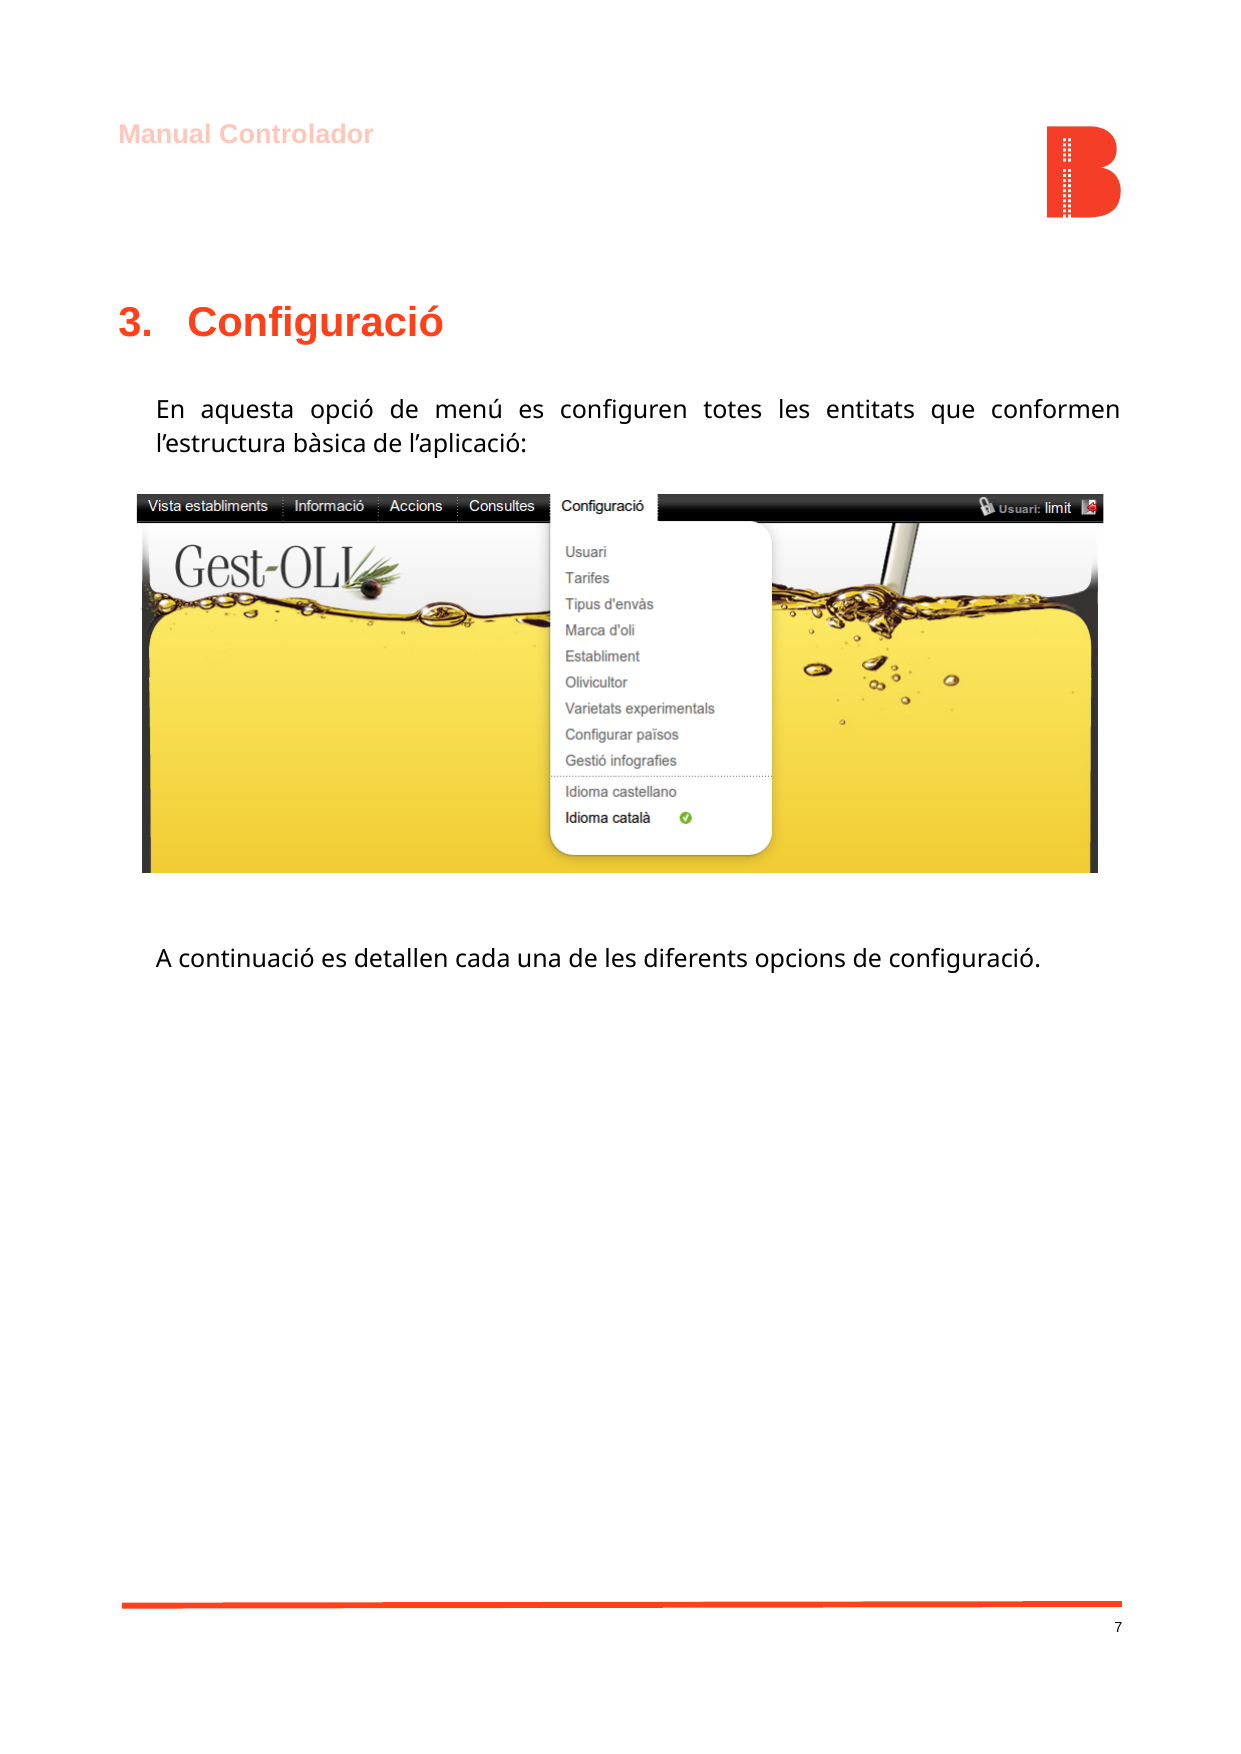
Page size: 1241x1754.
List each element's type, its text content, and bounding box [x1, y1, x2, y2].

picture [136, 494, 1104, 873]
text En aquesta opció de menú es configuren totes les entitats que conformen l’estructura bàsica de l’aplicació: [156, 392, 1122, 460]
text A continuació es detallen cada una de les diferents opcions de configuració. [156, 941, 1122, 975]
subtitle Configuració [118, 298, 1122, 346]
picture [1036, 124, 1130, 221]
